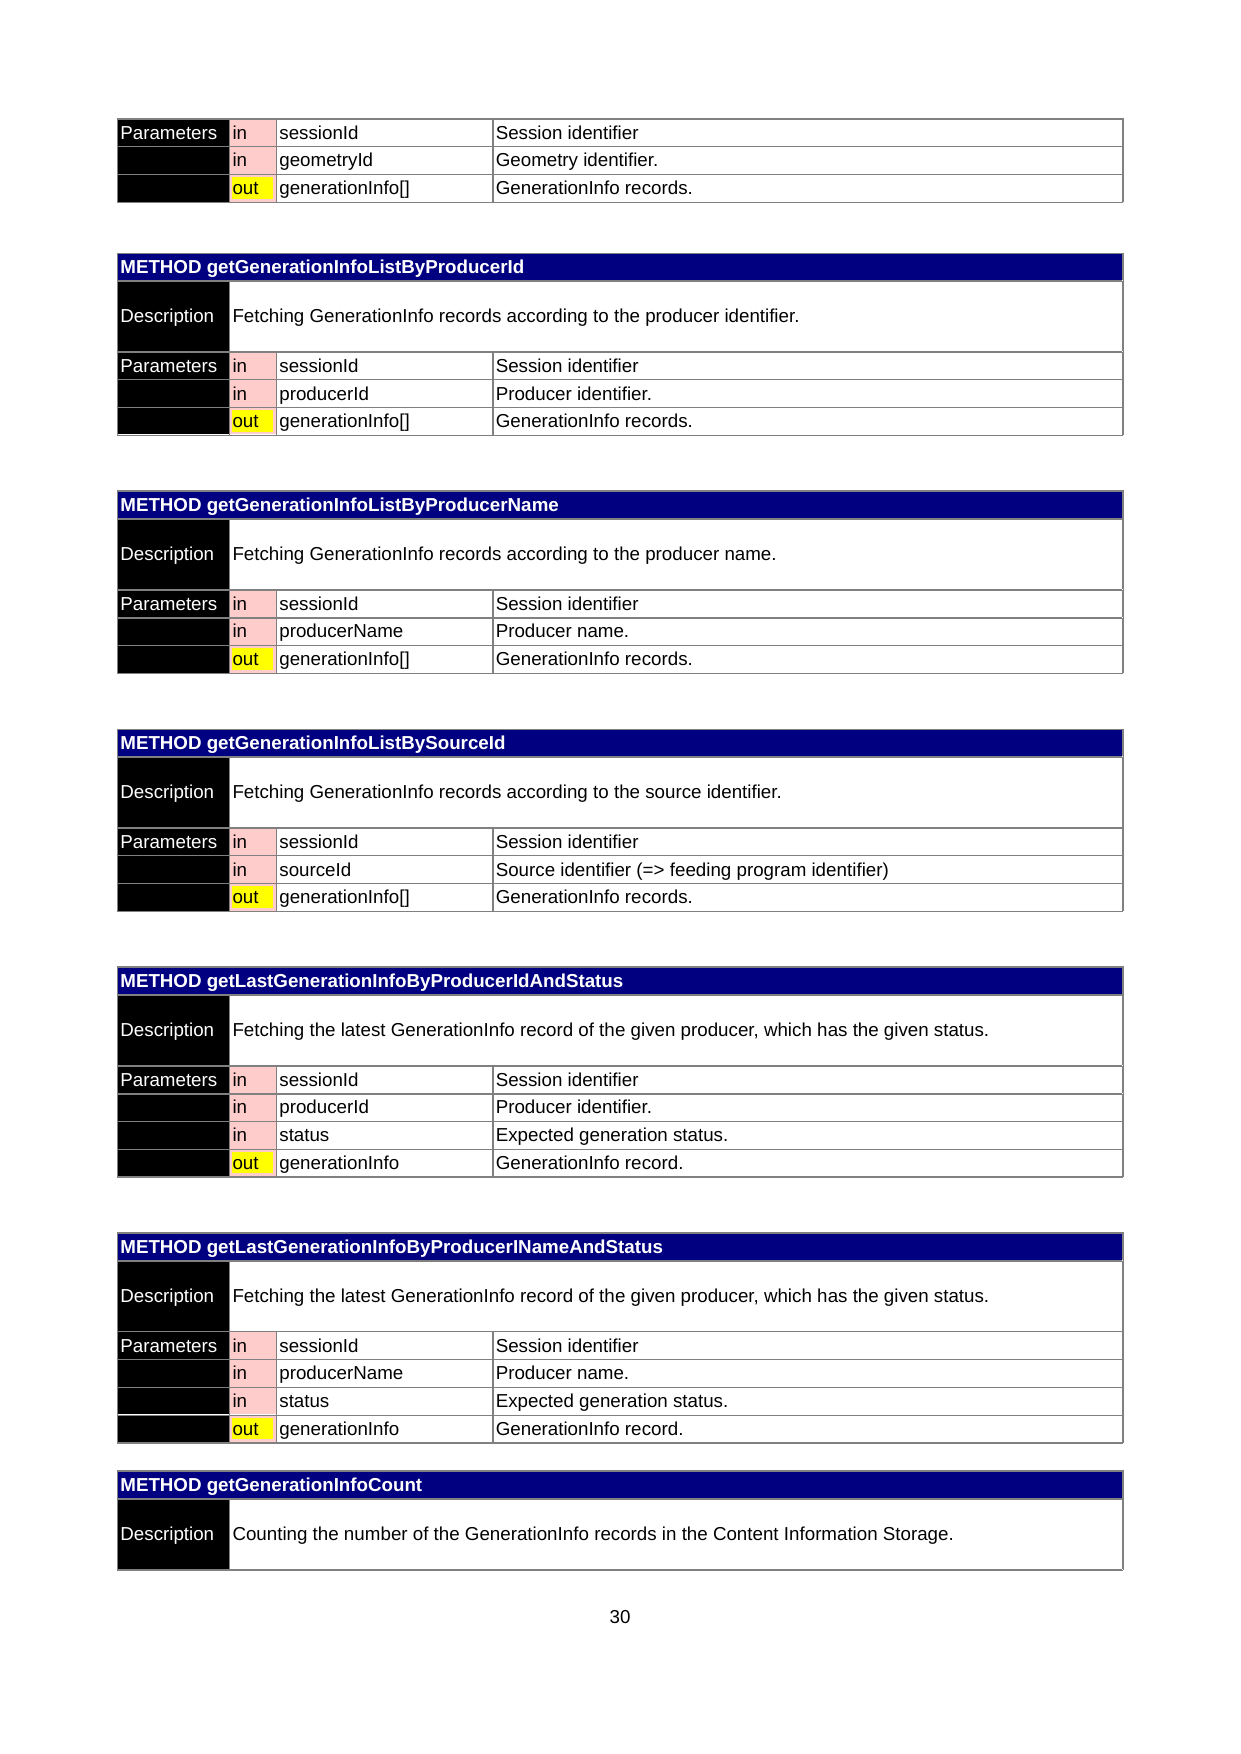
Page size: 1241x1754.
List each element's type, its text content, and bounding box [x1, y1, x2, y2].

table_cell sourceId [277, 856, 492, 883]
table_cell Expected generation status. [494, 1388, 1122, 1414]
table_header METHOD getLastGenerationInfoByProducerIdAndStatus [118, 968, 1122, 994]
table_cell GenerationInfo records. [494, 175, 1122, 202]
table_cell in [230, 591, 276, 617]
table_cell producerName [277, 1360, 492, 1387]
table_cell Producer name. [494, 619, 1122, 645]
table_header METHOD getLastGenerationInfoByProducerINameAndStatus [118, 1234, 1122, 1260]
table_cell Session identifier [494, 591, 1122, 617]
table_cell sessionId [277, 353, 492, 379]
table_cell Fetching GenerationInfo records according to the source identifier. [230, 758, 1122, 827]
table_cell Fetching the latest GenerationInfo record of the given producer, which has the given status. [230, 996, 1122, 1065]
table_cell out [230, 408, 276, 434]
table_cell producerId [277, 1095, 492, 1121]
table_cell Parameters [118, 353, 229, 379]
table_cell out [230, 884, 276, 911]
table_cell generationInfo[] [277, 175, 492, 202]
table_cell [118, 1360, 229, 1387]
table_cell [118, 1095, 229, 1121]
table_cell Fetching the latest GenerationInfo record of the given producer, which has the given status. [230, 1262, 1122, 1331]
table_cell Parameters [118, 591, 229, 617]
table_cell Parameters [118, 120, 229, 146]
table_cell sessionId [277, 829, 492, 855]
table_cell Producer identifier. [494, 380, 1122, 407]
table_cell GenerationInfo record. [494, 1416, 1122, 1442]
table_cell out [230, 1416, 276, 1442]
table_cell Parameters [118, 829, 229, 855]
table_cell Producer identifier. [494, 1095, 1122, 1121]
table_cell Geometry identifier. [494, 147, 1122, 174]
table_cell [118, 646, 229, 673]
table_cell [118, 147, 229, 174]
table_cell in [230, 120, 276, 146]
table_cell in [230, 380, 276, 407]
table_header METHOD getGenerationInfoListByProducerName [118, 492, 1122, 518]
table_cell Description [118, 1500, 229, 1569]
table_cell in [230, 856, 276, 883]
table_cell Parameters [118, 1332, 229, 1359]
table_cell [118, 175, 229, 202]
table_cell in [230, 1122, 276, 1149]
table_cell status [277, 1388, 492, 1414]
table_cell in [230, 353, 276, 379]
table_cell sessionId [277, 1067, 492, 1093]
table_cell GenerationInfo records. [494, 884, 1122, 911]
table_header METHOD getGenerationInfoListByProducerId [118, 254, 1122, 280]
table_cell [118, 1388, 229, 1414]
table_cell [118, 884, 229, 911]
table_cell Session identifier [494, 1332, 1122, 1359]
table_cell [118, 408, 229, 434]
table_cell geometryId [277, 147, 492, 174]
table_cell in [230, 1388, 276, 1414]
table_cell [118, 380, 229, 407]
table_cell producerName [277, 619, 492, 645]
table_cell Description [118, 996, 229, 1065]
table_cell producerId [277, 380, 492, 407]
table_cell sessionId [277, 1332, 492, 1359]
table_cell [118, 619, 229, 645]
table_cell GenerationInfo records. [494, 408, 1122, 434]
table_cell sessionId [277, 591, 492, 617]
table_cell in [230, 1067, 276, 1093]
table_cell [118, 1416, 229, 1442]
table_cell in [230, 829, 276, 855]
table_cell Producer name. [494, 1360, 1122, 1387]
table_cell in [230, 147, 276, 174]
table_cell generationInfo [277, 1416, 492, 1442]
table_cell Fetching GenerationInfo records according to the producer identifier. [230, 282, 1122, 351]
table_cell [118, 1150, 229, 1176]
table_cell in [230, 1332, 276, 1359]
table_cell [118, 1122, 229, 1149]
table_cell generationInfo[] [277, 884, 492, 911]
table_cell out [230, 175, 276, 202]
table_cell Session identifier [494, 829, 1122, 855]
table_cell sessionId [277, 120, 492, 146]
table_cell [118, 856, 229, 883]
table_header METHOD getGenerationInfoCount [118, 1472, 1122, 1498]
table_cell Description [118, 1262, 229, 1331]
table_header METHOD getGenerationInfoListBySourceId [118, 730, 1122, 756]
table_cell Description [118, 520, 229, 589]
table_cell generationInfo[] [277, 646, 492, 673]
table_cell in [230, 619, 276, 645]
table_cell in [230, 1095, 276, 1121]
table_cell generationInfo [277, 1150, 492, 1176]
table_cell status [277, 1122, 492, 1149]
table_cell GenerationInfo records. [494, 646, 1122, 673]
table_cell Description [118, 282, 229, 351]
table_cell GenerationInfo record. [494, 1150, 1122, 1176]
table_cell out [230, 646, 276, 673]
table_cell Session identifier [494, 353, 1122, 379]
table_cell Counting the number of the GenerationInfo records in the Content Information Storage. [230, 1500, 1122, 1569]
table_cell Description [118, 758, 229, 827]
table_cell Session identifier [494, 1067, 1122, 1093]
table_cell generationInfo[] [277, 408, 492, 434]
table_cell Parameters [118, 1067, 229, 1093]
table_cell Expected generation status. [494, 1122, 1122, 1149]
table_cell out [230, 1150, 276, 1176]
table_cell Session identifier [494, 120, 1122, 146]
table_cell Source identifier (=> feeding program identifier) [494, 856, 1122, 883]
table_cell Fetching GenerationInfo records according to the producer name. [230, 520, 1122, 589]
table_cell in [230, 1360, 276, 1387]
